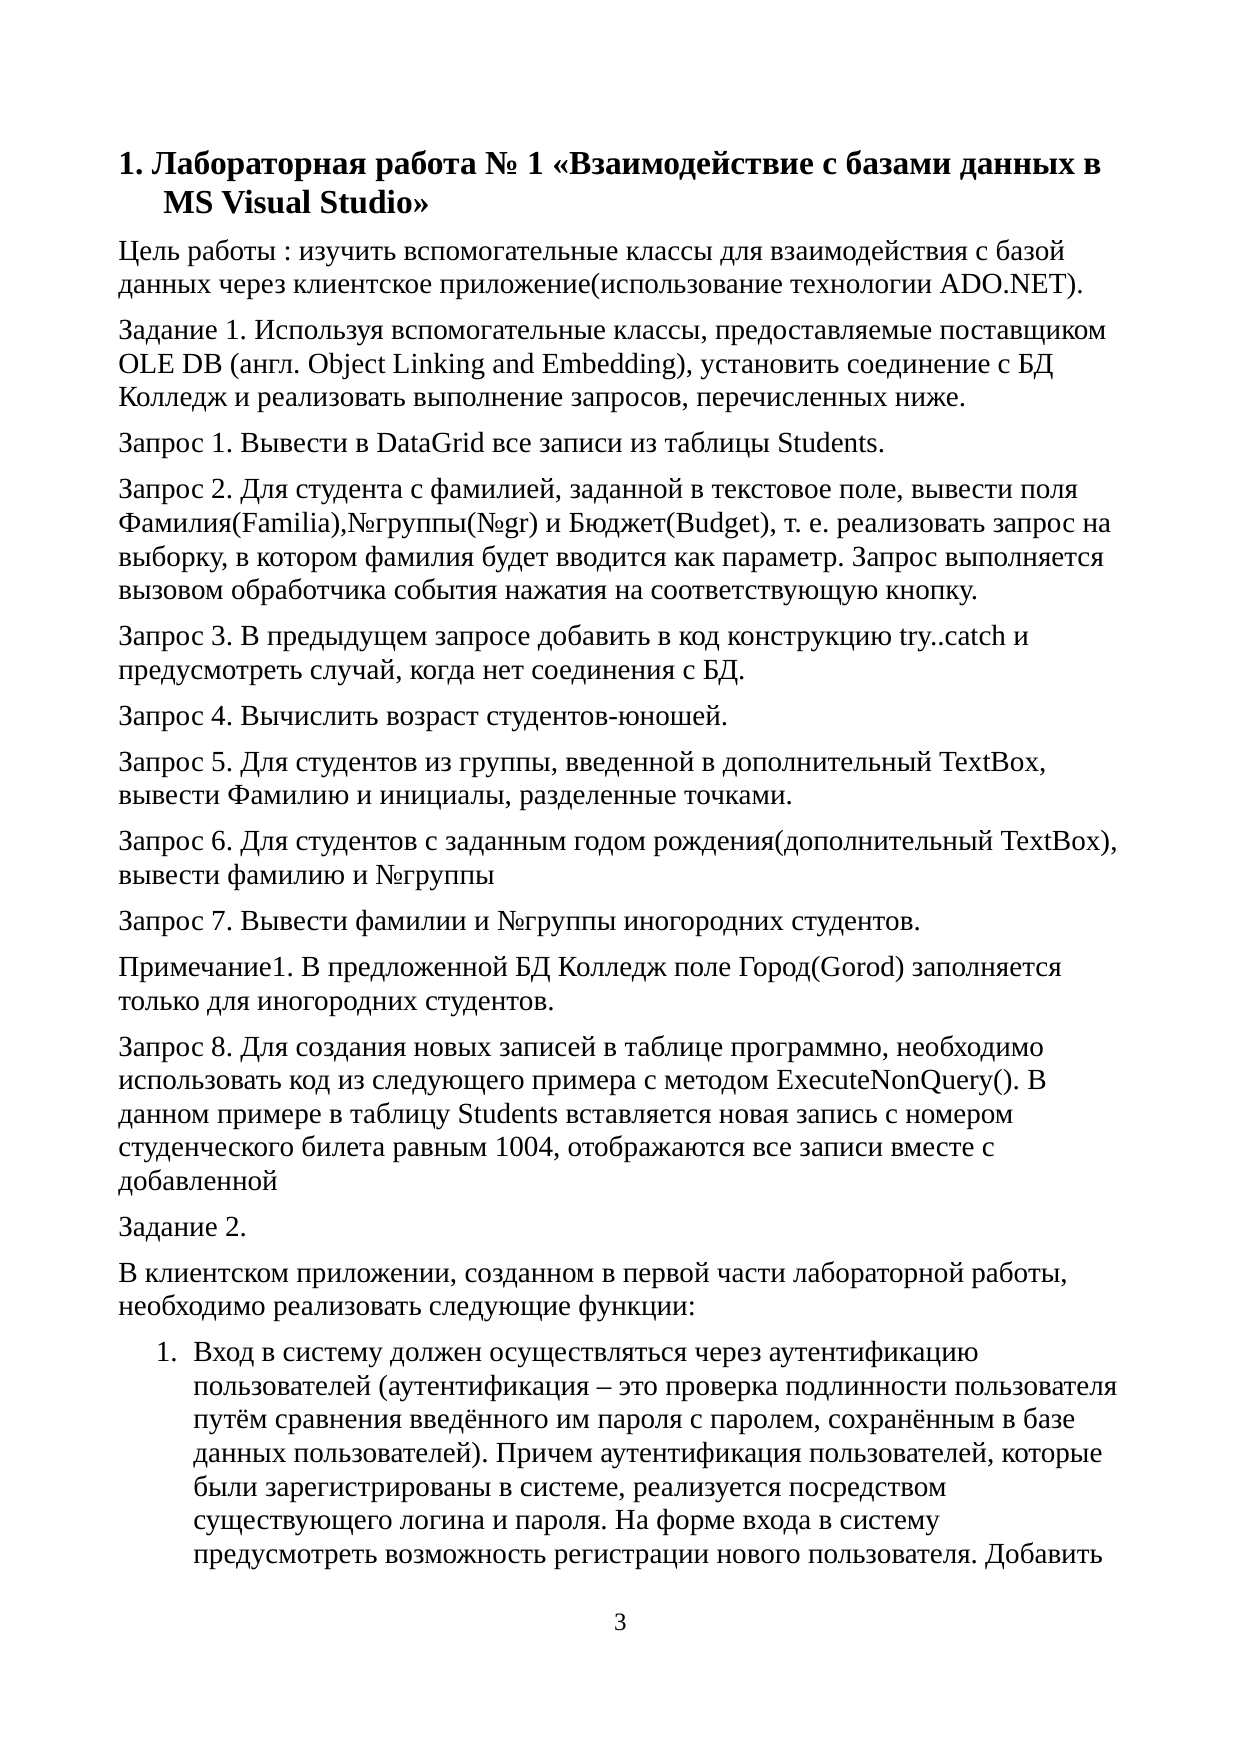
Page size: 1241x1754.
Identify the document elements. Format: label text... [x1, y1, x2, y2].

text Цель работы : изучить вспомогательные классы для взаимодействия с базой данных через клиентское приложение(использование технологии ADO.NET). [118, 233, 1122, 300]
text Запрос 2. Для студента с фамилией, заданной в текстовое поле, вывести поля Фамилия(Familia),№группы(№gr) и Бюджет(Budget), т. е. реализовать запрос на выборку, в котором фамилия будет вводится как параметр. Запрос выполняется вызовом обработчика события нажатия на соответствующую кнопку. [118, 472, 1122, 606]
text Запрос 3. В предыдущем запросе добавить в код конструкцию try..catch и предусмотреть случай, когда нет соединения с БД. [118, 618, 1122, 685]
subtitle Лабораторная работа № 1 «Взаимодействие с базами данных в MS Visual Studio» [118, 143, 1122, 220]
text Задание 1. Используя вспомогательные классы, предоставляемые поставщиком OLE DB (англ. Object Linking and Embedding), установить соединение с БД Колледж и реализовать выполнение запросов, перечисленных ниже. [118, 312, 1122, 413]
text Запрос 8. Для создания новых записей в таблице программно, необходимо использовать код из следующего примера c методом ExecuteNonQuery(). В данном примере в таблицу Students вставляется новая запись с номером студенческого билета равным 1004, отображаются все записи вместе с добавленной [118, 1029, 1122, 1196]
list Вход в систему должен осуществляться через аутентификацию пользователей (аутентификация – это проверка подлинности пользователя путём сравнения введённого им пароля с паролем, сохранённым в базе данных пользователей). Причем аутентификация пользователей, которые были зарегистрированы в системе, реализуется посредством существующего логина и пароля. На форме входа в систему предусмотреть возможность регистрации нового пользователя. Добавить [156, 1334, 1122, 1569]
text Запрос 5. Для студентов из группы, введенной в дополнительный TextBox, вывести Фамилию и инициалы, разделенные точками. [118, 744, 1122, 811]
text Запрос 1. Вывести в DataGrid все записи из таблицы Students. [118, 426, 1122, 459]
text Примечание1. В предложенной БД Колледж поле Город(Gorod) заполняется только для иногородних студентов. [118, 949, 1122, 1016]
text Задание 2. [118, 1209, 1122, 1242]
text Запрос 6. Для студентов с заданным годом рождения(дополнительный TextBox), вывести фамилию и №группы [118, 823, 1122, 891]
text В клиентском приложении, созданном в первой части лабораторной работы, необходимо реализовать следующие функции: [118, 1255, 1122, 1322]
text Запрос 4. Вычислить возраст студентов-юношей. [118, 698, 1122, 731]
text Запрос 7. Вывести фамилии и №группы иногородних студентов. [118, 903, 1122, 937]
